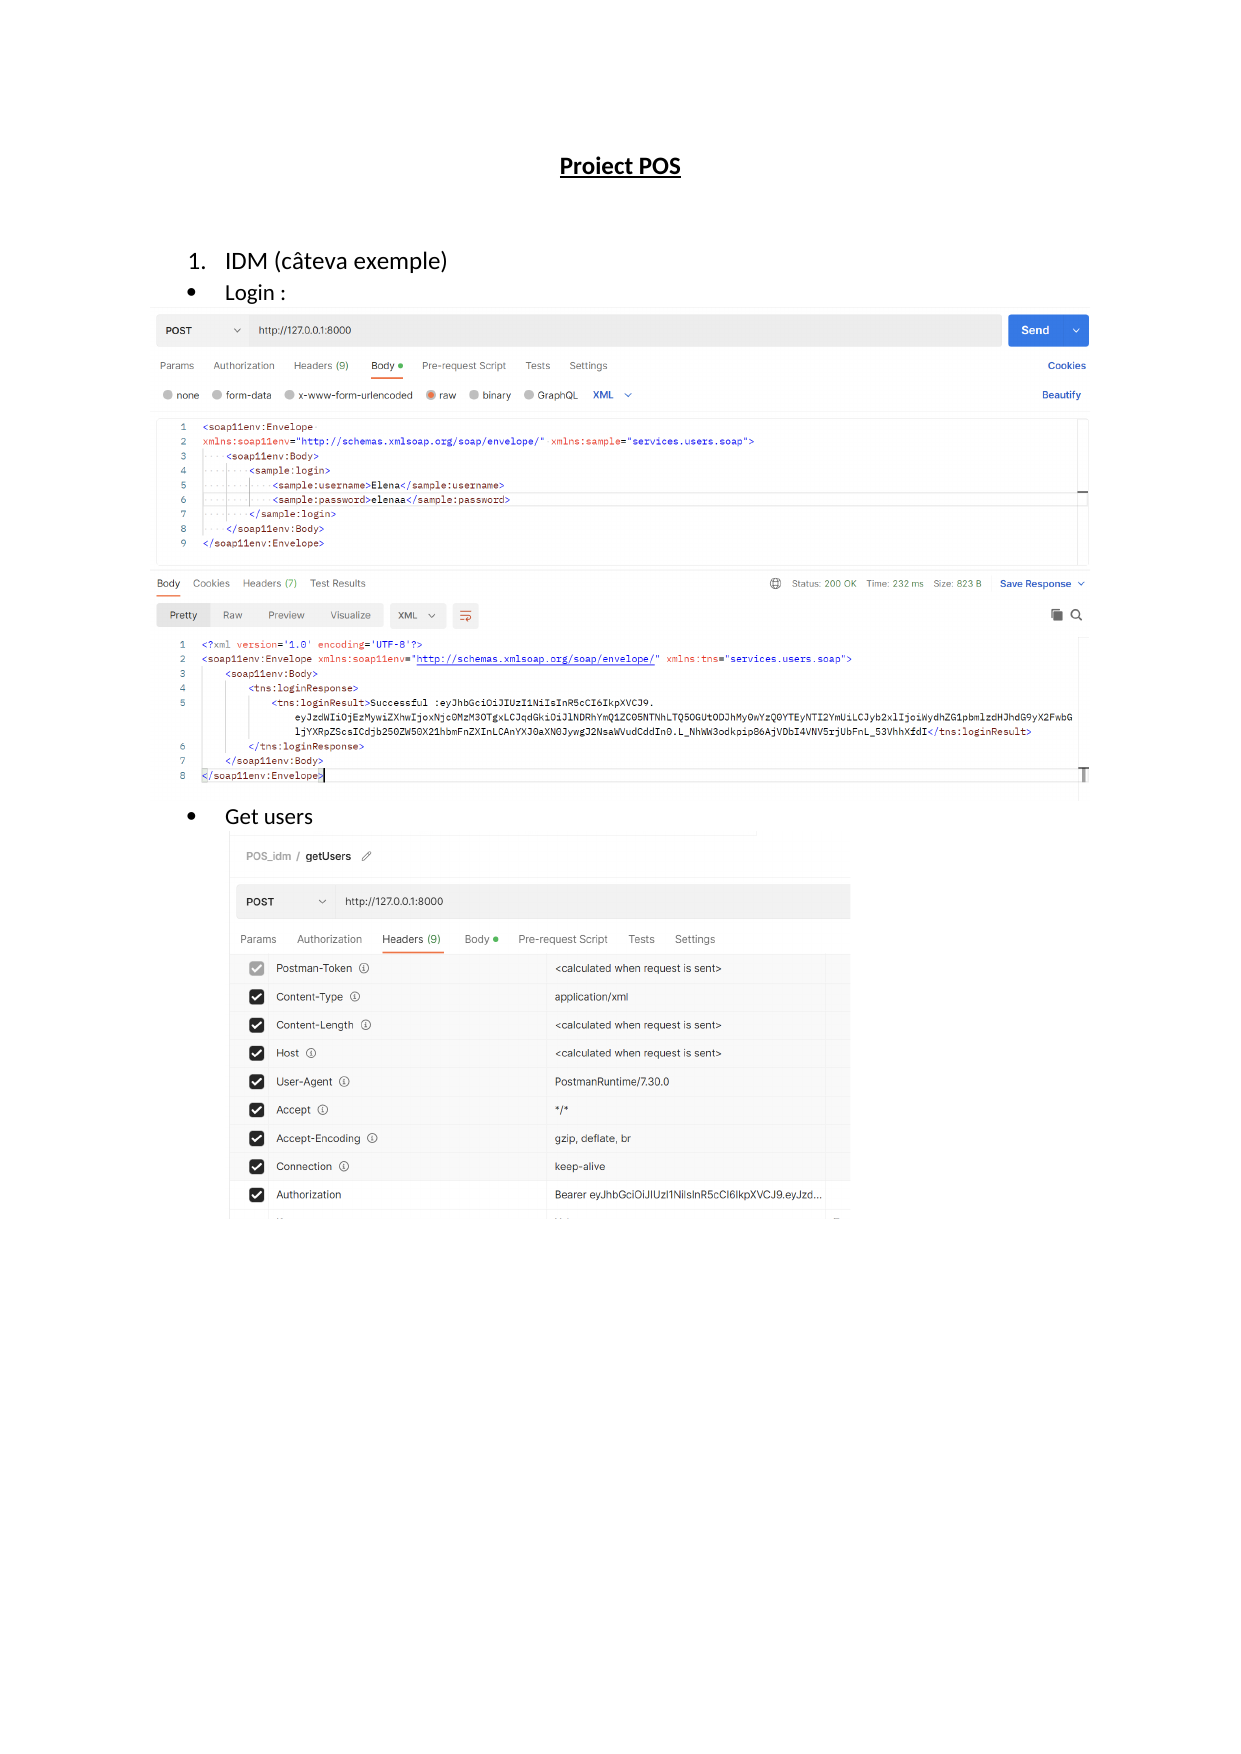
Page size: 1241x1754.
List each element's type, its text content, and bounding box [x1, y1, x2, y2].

list IDM (câteva exemple) [187, 245, 1090, 276]
list Login : [187, 278, 1090, 306]
text Proiect POS [150, 150, 1090, 181]
list Get users [187, 802, 1090, 830]
